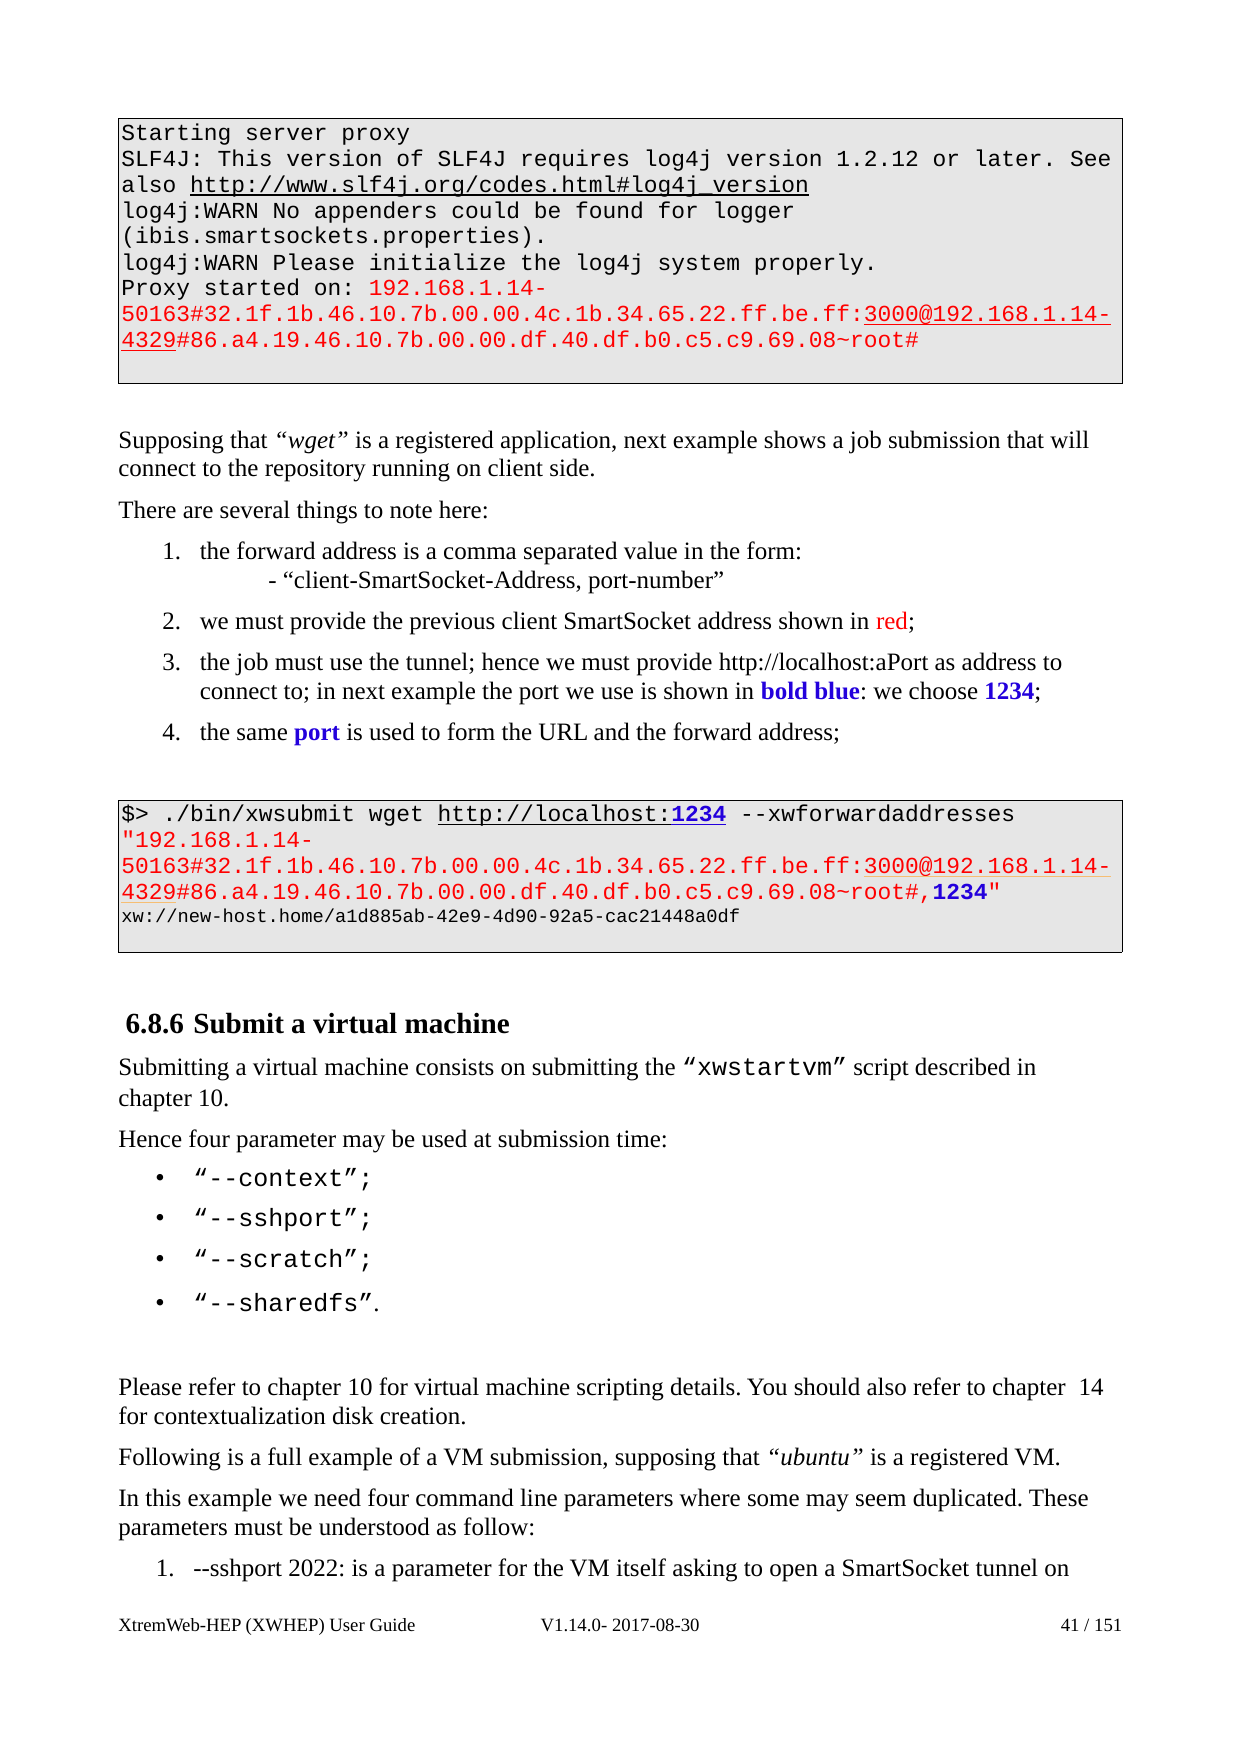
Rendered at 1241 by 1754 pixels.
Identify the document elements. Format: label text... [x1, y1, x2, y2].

text Starting server proxy [119, 119, 1122, 144]
text log4j:WARN No appenders could be found for logger (ibis.smartsockets.properties). [119, 196, 1122, 248]
text log4j:WARN Please initialize the log4j system properly. [119, 248, 1122, 274]
text Proxy started on: 192.168.1.14-50163#32.1f.1b.46.10.7b.00.00.4c.1b.34.65.22.ff.be.ff:3000@192.168.1.14-4329#86.a4.19.46.10.7b.00.00.df.40.df.b0.c5.c9.69.08~root# [119, 274, 1122, 352]
text SLF4J: This version of SLF4J requires log4j version 1.2.12 or later. See also http://www.slf4j.org/codes.html#log4j_version [119, 144, 1122, 196]
list “--sharedfs”. [156, 1288, 1122, 1318]
list “--scratch”; [156, 1247, 1122, 1275]
list the forward address is a comma separated value in the form: - “client-SmartSocket-Address, port-number” [162, 536, 1122, 593]
text Submitting a virtual machine consists on submitting the “xwstartvm” script described in chapter 10. [118, 1052, 1122, 1111]
text Please refer to chapter 10 for virtual machine scripting details. You should also refer to chapter 14 for contextualization disk creation. [118, 1372, 1122, 1430]
list the job must use the tunnel; hence we must provide http://localhost:aPort as address to connect to; in next example the port we use is shown in bold blue: we choose 1234; [162, 647, 1122, 705]
text Following is a full example of a VM submission, supposing that “ubuntu” is a registered VM. [118, 1442, 1122, 1471]
list the same port is used to form the URL and the forward address; [162, 717, 1122, 746]
text xw://new-host.home/a1d885ab-42e9-4d90-92a5-cac21448a0df [119, 903, 1122, 925]
text $> ./bin/xwsubmit wget http://localhost:1234 --xwforwardaddresses "192.168.1.14-50163#32.1f.1b.46.10.7b.00.00.4c.1b.34.65.22.ff.be.ff:3000@192.168.1.14-4329#86.a4.19.46.10.7b.00.00.df.40.df.b0.c5.c9.69.08~root#,1234" [119, 801, 1122, 903]
text In this example we need four command line parameters where some may seem duplicated. These parameters must be understood as follow: [118, 1483, 1122, 1541]
list “--sshport”; [156, 1206, 1122, 1234]
text Hence four parameter may be used at submission time: [118, 1124, 1122, 1153]
list we must provide the previous client SmartSocket address shown in red; [162, 606, 1122, 635]
subtitle Submit a virtual machine [118, 1006, 1122, 1039]
list --sshport 2022: is a parameter for the VM itself asking to open a SmartSocket tunnel on [156, 1553, 1122, 1582]
list “--context”; [156, 1165, 1122, 1193]
text There are several things to note here: [118, 495, 1122, 523]
text Supposing that “wget” is a registered application, next example shows a job submission that will connect to the repository running on client side. [118, 425, 1122, 482]
